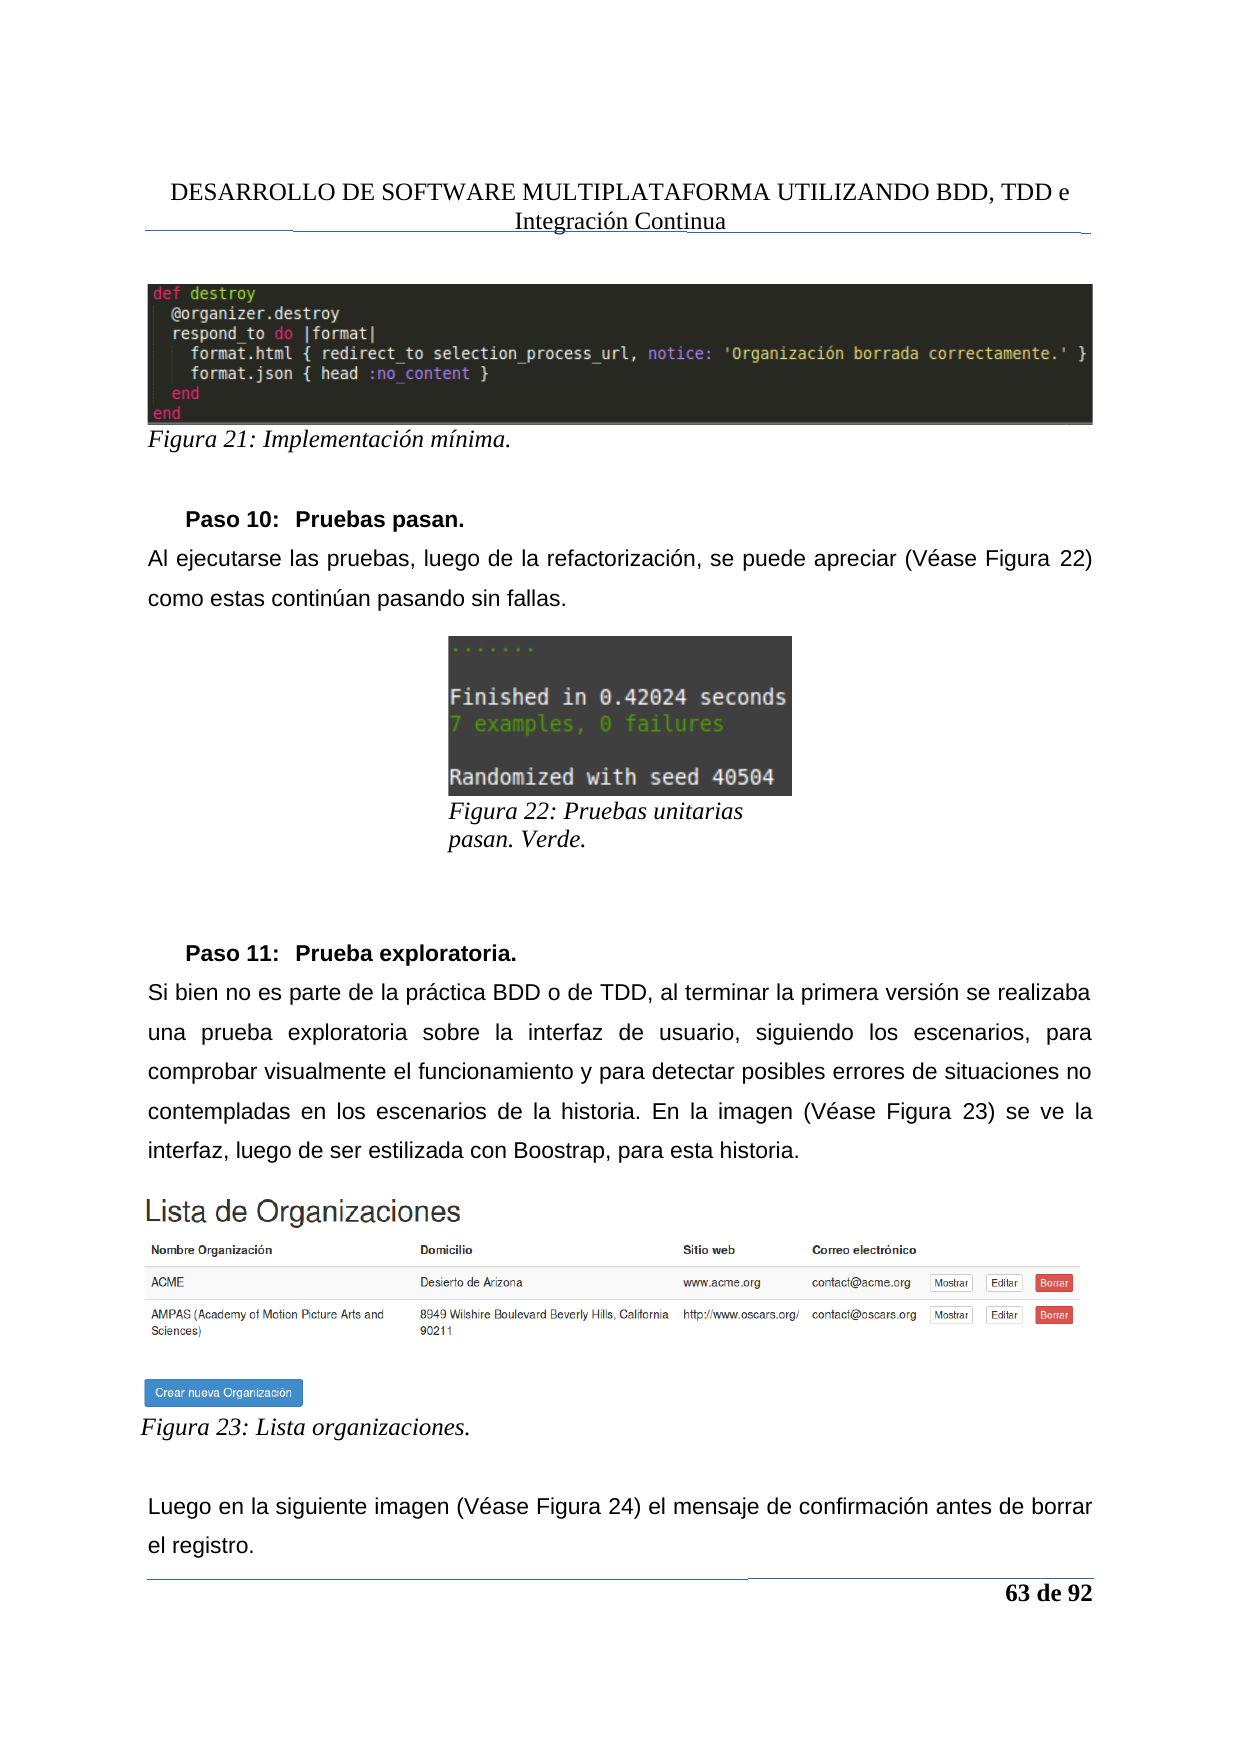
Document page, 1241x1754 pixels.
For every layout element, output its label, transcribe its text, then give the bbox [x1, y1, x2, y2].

text Luego en la siguiente imagen (Véase Figura 24) el mensaje de confirmación antes de borrar el registro. [148, 1493, 1093, 1559]
text Figura 21: Implementación mínima. [148, 425, 1093, 453]
list Prueba exploratoria. [185, 940, 1093, 966]
text Figura 23: Lista organizaciones. [140, 1412, 1085, 1440]
picture [140, 1193, 1086, 1412]
picture [448, 636, 792, 796]
text Al ejecutarse las pruebas, luego de la refactorización, se puede apreciar (Véase Figura 22) como estas continúan pasando sin fallas. [148, 545, 1093, 611]
picture [147, 284, 1093, 425]
text Figura 22: Pruebas unitarias pasan. Verde. [448, 796, 792, 853]
list Pruebas pasan. [185, 506, 1093, 532]
text Si bien no es parte de la práctica BDD o de TDD, al terminar la primera versión se realizaba una prueba exploratoria sobre la interfaz de usuario, siguiendo los escenarios, para comprobar visualmente el funcionamiento y para detectar posibles errores de situaciones no contempladas en los escenarios de la historia. En la imagen (Véase Figura 23) se ve la interfaz, luego de ser estilizada con Boostrap, para esta historia. [148, 979, 1093, 1163]
